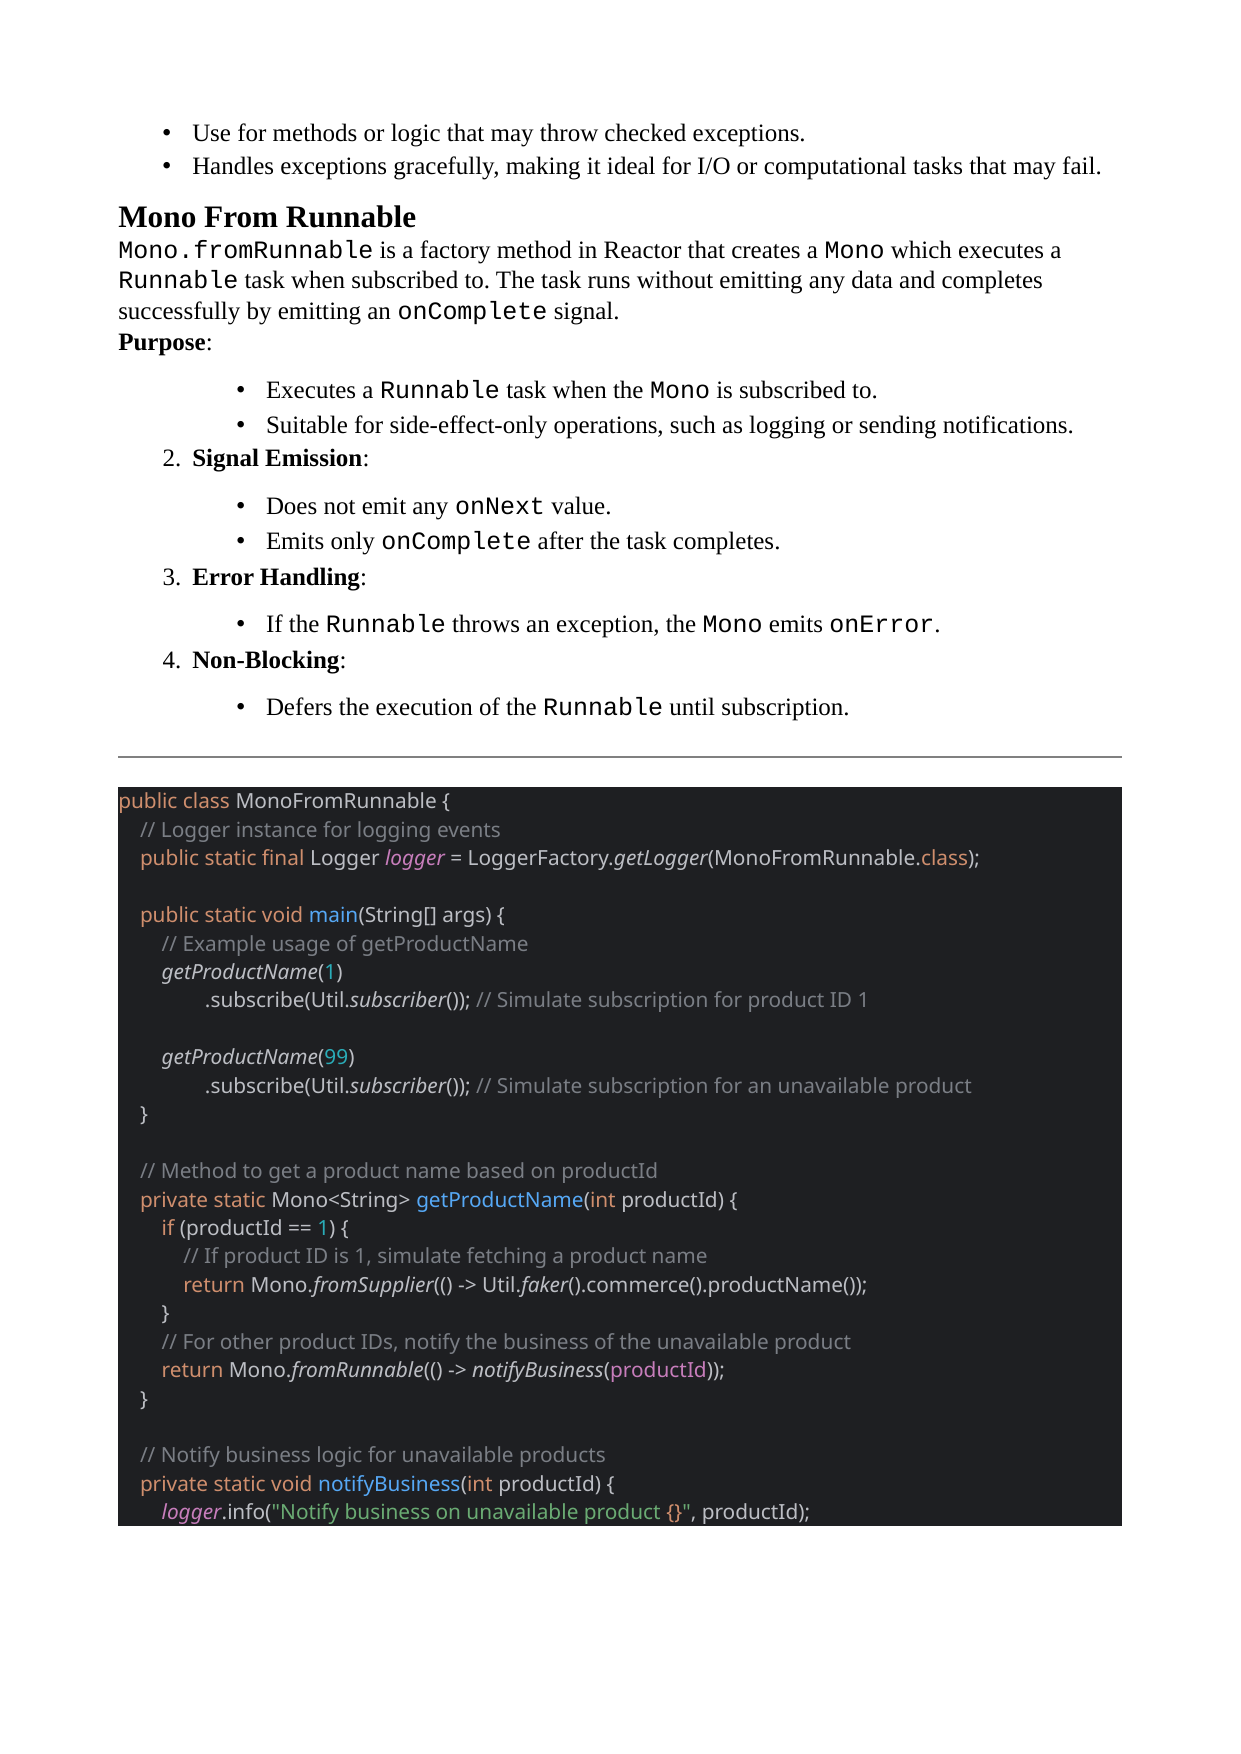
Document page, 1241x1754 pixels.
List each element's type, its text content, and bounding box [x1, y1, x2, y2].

list Signal Emission: [162, 443, 1122, 472]
list Error Handling: [162, 562, 1122, 590]
list If the Runnable throws an exception, the Mono emits onError. [236, 609, 1122, 640]
list Emits only onComplete after the task completes. [236, 526, 1122, 557]
list Defers the execution of the Runnable until subscription. [236, 692, 1122, 723]
list Suitable for side-effect-only operations, such as logging or sending notifications. [236, 410, 1122, 439]
list Executes a Runnable task when the Mono is subscribed to. [236, 375, 1122, 406]
text Mono.fromRunnable is a factory method in Reactor that creates a Mono which executes a Runnable task when subscribed to. The task runs without emitting any data and completes successfully by emitting an onComplete signal. [118, 235, 1122, 327]
text Mono From Runnable [118, 199, 1122, 235]
list Non-Blocking: [162, 645, 1122, 673]
text Purpose: [118, 327, 1122, 356]
text public class MonoFromRunnable { // Logger instance for logging events public static final Logger logger = LoggerFactory.getLogger(MonoFromRunnable.class); public static void main(String[] args) { // Example usage of getProductName getProductName(1) .subscribe(Util.subscriber()); // Simulate subscription for product ID 1 getProductName(99) .subscribe(Util.subscriber()); // Simulate subscription for an unavailable product } // Method to get a product name based on productId private static Mono<String> getProductName(int productId) { if (productId == 1) { // If product ID is 1, simulate fetching a product name return Mono.fromSupplier(() -> Util.faker().commerce().productName()); } // For other product IDs, notify the business of the unavailable product return Mono.fromRunnable(() -> notifyBusiness(productId)); } // Notify business logic for unavailable products private static void notifyBusiness(int productId) { logger.info("Notify business on unavailable product {}", productId); [118, 787, 1122, 1526]
list Handles exceptions gracefully, making it ideal for I/O or computational tasks that may fail. [162, 151, 1122, 180]
list Does not emit any onNext value. [236, 491, 1122, 522]
list Use for methods or logic that may throw checked exceptions. [162, 118, 1122, 147]
